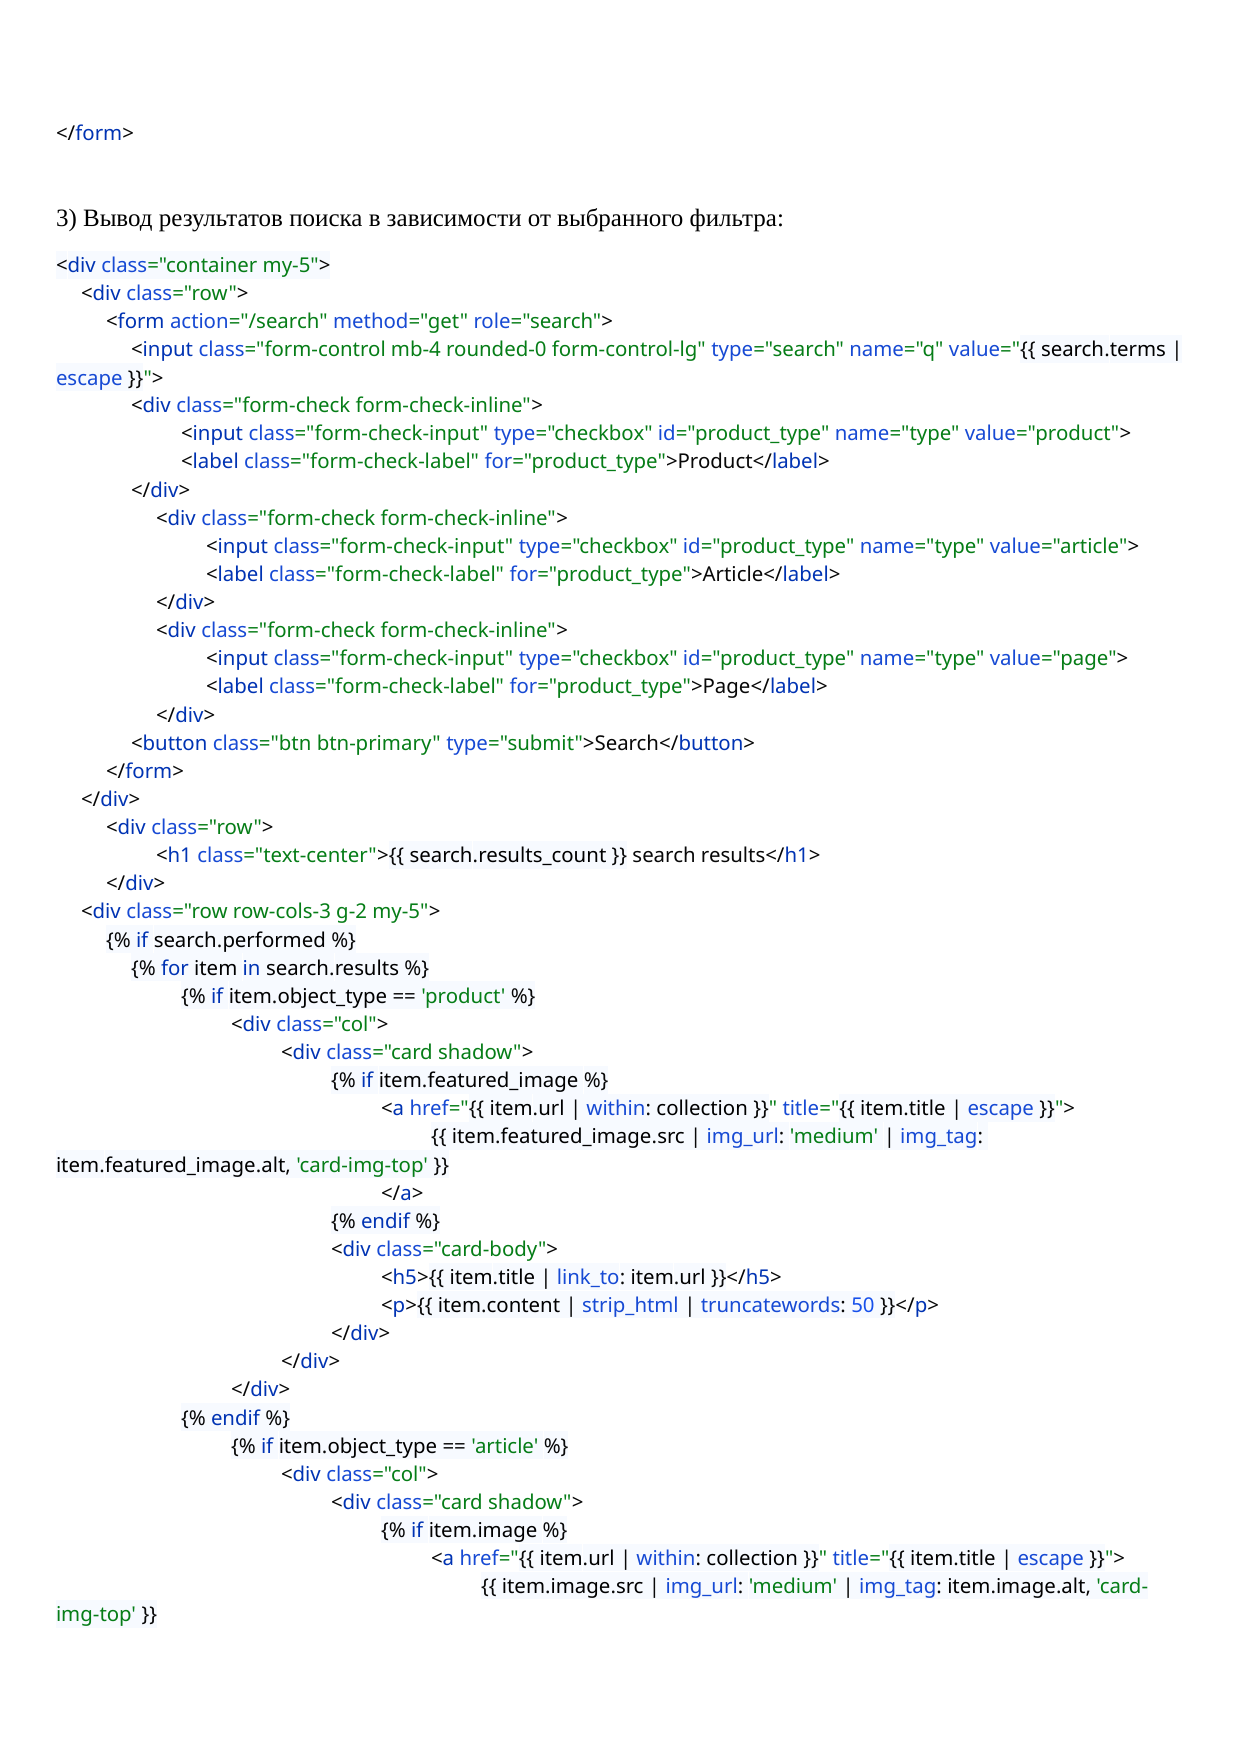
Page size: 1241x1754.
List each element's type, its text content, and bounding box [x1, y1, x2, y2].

text </form> [56, 118, 1187, 146]
text <h5>{{ item.title | link_to: item.url }}</h5> [56, 1262, 1187, 1291]
text 3) Вывод результатов поиска в зависимости от выбранного фильтра: [56, 203, 1187, 232]
text </div> [56, 784, 1187, 813]
text <div class="form-check form-check-inline"> [56, 391, 1187, 419]
text {{ item.featured_image.src | img_url: 'medium' | img_tag: item.featured_image.alt, 'card-img-top' }} [56, 1122, 1187, 1178]
text <input class="form-control mb-4 rounded-0 form-control-lg" type="search" name="q" value="{{ search.terms | escape }}"> [56, 335, 1187, 391]
text <div class="col"> [56, 1009, 1187, 1038]
text <div class="row"> [56, 813, 1187, 841]
text </div> [56, 700, 1187, 728]
text </a> [56, 1178, 1187, 1206]
text <div class="row"> [56, 279, 1187, 307]
text {% if item.image %} [56, 1516, 1187, 1544]
text <p>{{ item.content | strip_html | truncatewords: 50 }}</p> [56, 1291, 1187, 1319]
text <div class="card shadow"> [56, 1487, 1187, 1516]
text {% endif %} [56, 1403, 1187, 1431]
text </div> [56, 1347, 1187, 1375]
text <input class="form-check-input" type="checkbox" id="product_type" name="type" value="product"> [56, 419, 1187, 447]
text {% if search.performed %} [56, 925, 1187, 953]
text <div class="card-body"> [56, 1234, 1187, 1262]
text {% if item.featured_image %} [56, 1066, 1187, 1094]
text <div class="col"> [56, 1459, 1187, 1487]
text <button class="btn btn-primary" type="submit">Search</button> [56, 728, 1187, 756]
text {{ item.image.src | img_url: 'medium' | img_tag: item.image.alt, 'card-img-top' }} [56, 1572, 1187, 1628]
text {% if item.object_type == 'article' %} [56, 1431, 1187, 1459]
text </div> [56, 1375, 1187, 1403]
text <input class="form-check-input" type="checkbox" id="product_type" name="type" value="page"> [56, 644, 1187, 672]
text <div class="form-check form-check-inline"> [56, 616, 1187, 644]
text <input class="form-check-input" type="checkbox" id="product_type" name="type" value="article"> [56, 531, 1187, 559]
text <div class="container my-5"> [56, 251, 1187, 279]
text <div class="row row-cols-3 g-2 my-5"> [56, 897, 1187, 925]
text <a href="{{ item.url | within: collection }}" title="{{ item.title | escape }}"> [56, 1094, 1187, 1122]
text </div> [56, 475, 1187, 503]
text <label class="form-check-label" for="product_type">Page</label> [56, 672, 1187, 700]
text <label class="form-check-label" for="product_type">Product</label> [56, 447, 1187, 475]
text </form> [56, 756, 1187, 784]
text {% endif %} [56, 1206, 1187, 1234]
text <label class="form-check-label" for="product_type">Article</label> [56, 559, 1187, 588]
text </div> [56, 1319, 1187, 1347]
text </div> [56, 869, 1187, 897]
text <div class="card shadow"> [56, 1038, 1187, 1066]
text <h1 class="text-center">{{ search.results_count }} search results</h1> [56, 841, 1187, 869]
text <div class="form-check form-check-inline"> [56, 503, 1187, 531]
text </div> [56, 588, 1187, 616]
text <form action="/search" method="get" role="search"> [56, 307, 1187, 335]
text {% if item.object_type == 'product' %} [56, 981, 1187, 1009]
text <a href="{{ item.url | within: collection }}" title="{{ item.title | escape }}"> [56, 1544, 1187, 1572]
text {% for item in search.results %} [56, 953, 1187, 981]
